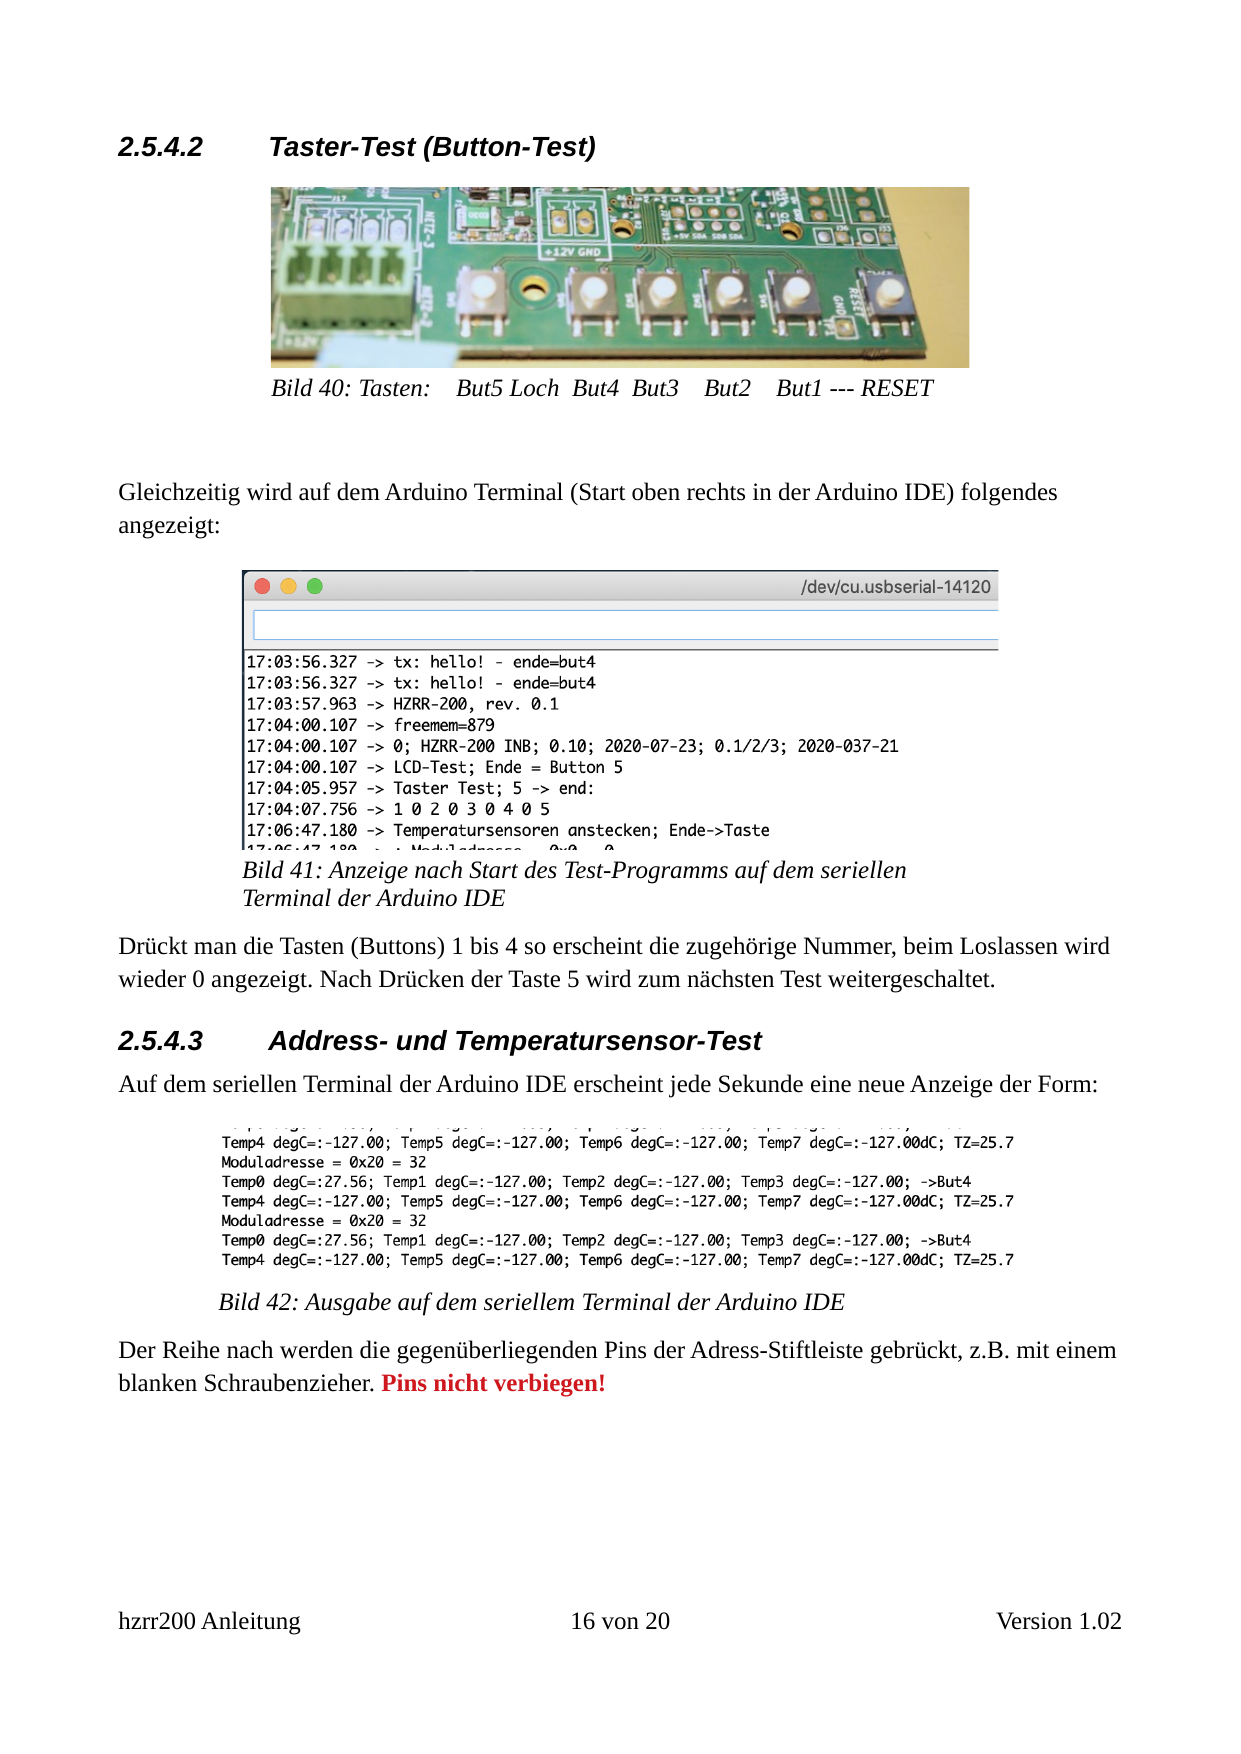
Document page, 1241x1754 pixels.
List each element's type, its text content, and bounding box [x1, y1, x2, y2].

picture [218, 1128, 1023, 1282]
text Drückt man die Tasten (Buttons) 1 bis 4 so erscheint die zugehörige Nummer, beim Loslassen wird wieder 0 angezeigt. Nach Drücken der Taste 5 wird zum nächsten Test weitergeschaltet. [118, 931, 1122, 993]
subtitle Address- und Temperatursensor-Test [118, 1024, 1122, 1056]
text Auf dem seriellen Terminal der Arduino IDE erscheint jede Sekunde eine neue Anzeige der Form: [118, 1069, 1122, 1097]
text Bild 41: Anzeige nach Start des Test-Programms auf dem seriellen Terminal der Arduino IDE [242, 850, 998, 912]
text Der Reihe nach werden die gegenüberliegenden Pins der Adress-Stiftleiste gebrückt, z.B. mit einem blanken Schraubenzieher. Pins nicht verbiegen! [118, 1335, 1122, 1397]
picture [270, 187, 970, 368]
text Gleichzeitig wird auf dem Arduino Terminal (Start oben rechts in der Arduino IDE) folgendes angezeigt: [118, 477, 1122, 539]
picture [241, 570, 999, 850]
subtitle Taster-Test (Button-Test) [118, 131, 1122, 162]
text Bild 42: Ausgabe auf dem seriellem Terminal der Arduino IDE [218, 1282, 1022, 1316]
text Bild 40: Tasten: But5 Loch But4 But3 But2 But1 --- RESET [271, 368, 969, 402]
